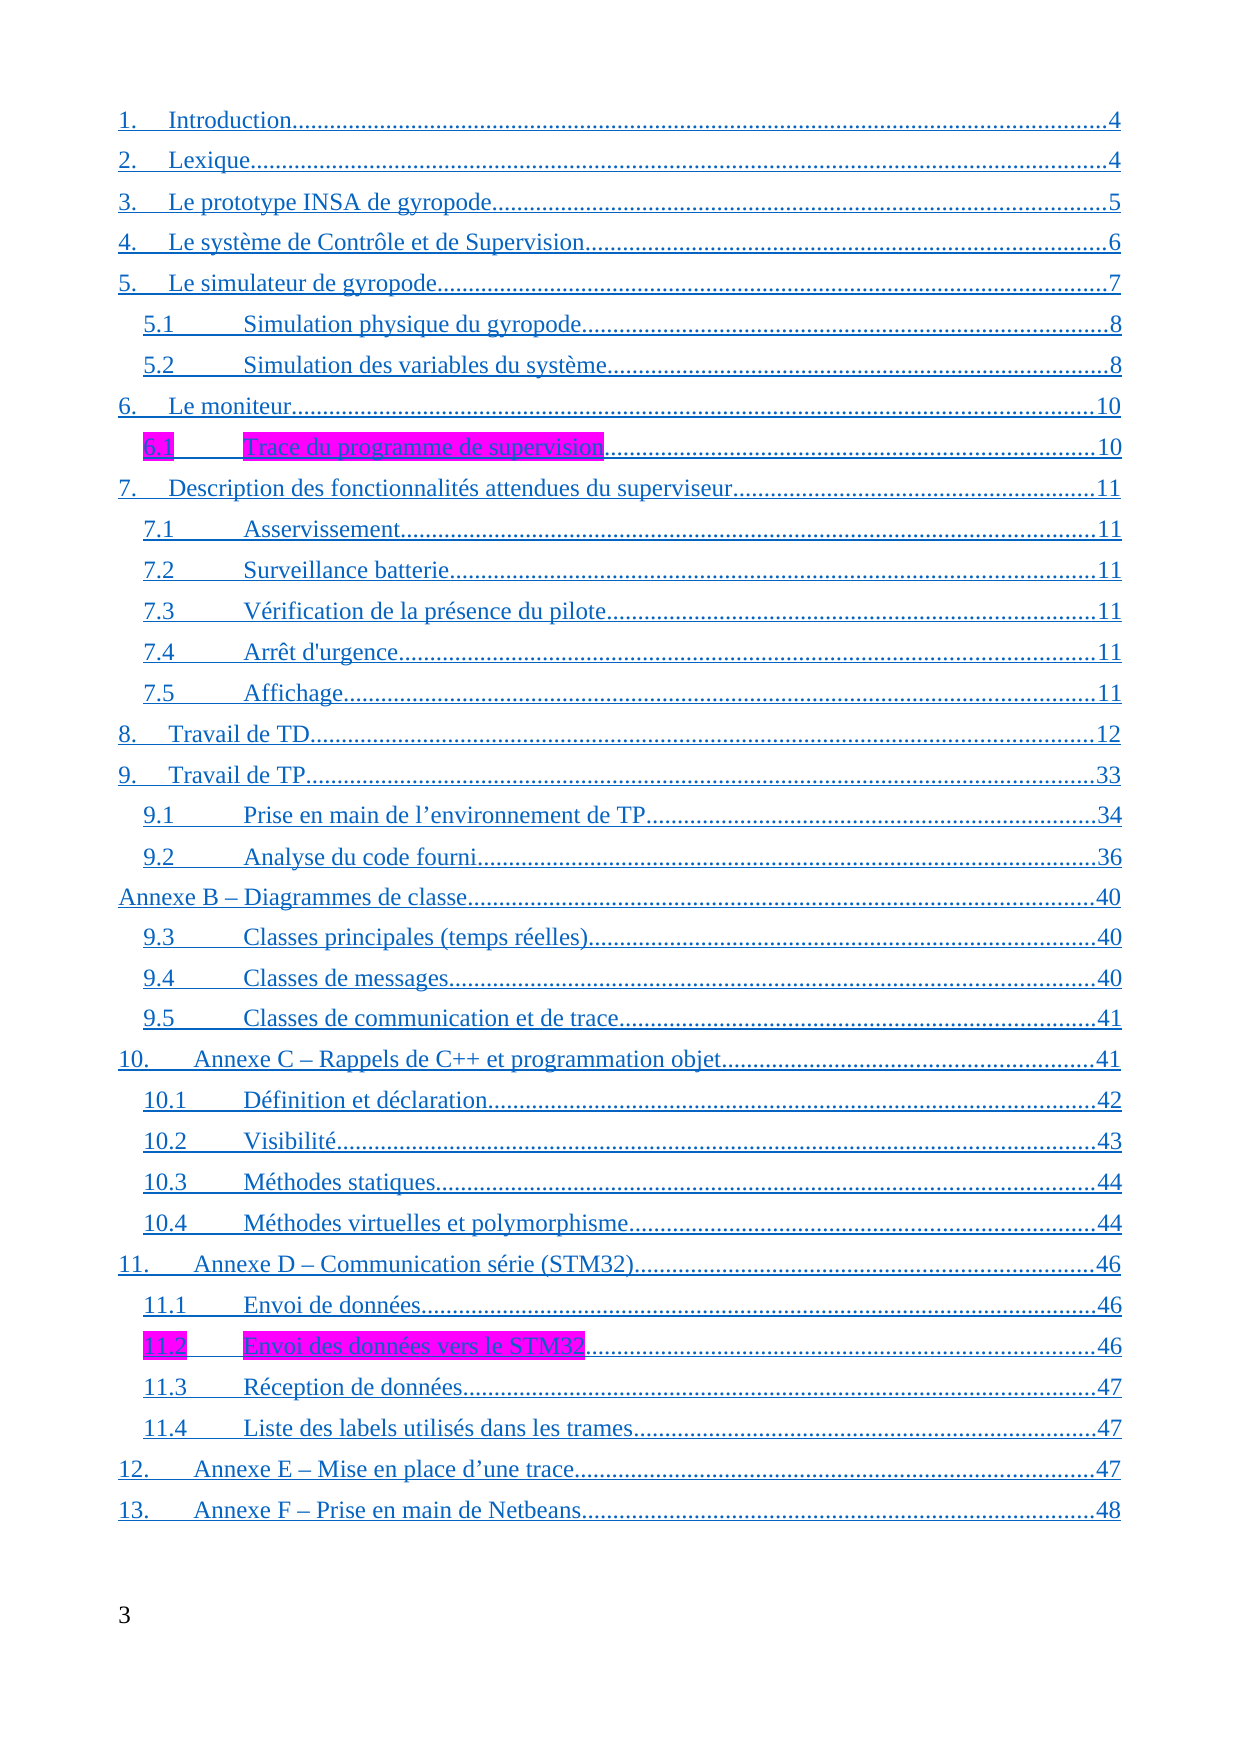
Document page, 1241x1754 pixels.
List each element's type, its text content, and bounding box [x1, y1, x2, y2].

text 8. Travail de TD 12 [118, 718, 1122, 748]
text 10.4 Méthodes virtuelles et polymorphisme 44 [143, 1207, 1122, 1233]
text 9.3 Classes principales (temps réelles) 40 [143, 921, 1122, 947]
text 11.2 Envoi des données vers le STM32 46 [143, 1330, 1122, 1356]
text Annexe B – Diagrammes de classe 40 [118, 882, 1122, 910]
text 4. Le système de Contrôle et de Supervision 6 [118, 227, 1122, 257]
text 6. Le moniteur 10 [118, 390, 1122, 421]
text 10.2 Visibilité 43 [143, 1125, 1122, 1151]
text 11.1 Envoi de données 46 [143, 1289, 1122, 1315]
text 10. Annexe C – Rappels de C++ et programmation objet 41 [118, 1043, 1122, 1074]
text 6.1 Trace du programme de supervision 10 [143, 431, 1122, 457]
text 7.1 Asservissement 11 [143, 513, 1122, 539]
text 12. Annexe E – Mise en place d’une trace 47 [118, 1453, 1122, 1483]
text 11.3 Réception de données 47 [143, 1371, 1122, 1397]
text 10.3 Méthodes statiques 44 [143, 1166, 1122, 1192]
text [143, 1398, 1122, 1402]
text 9.1 Prise en main de l’environnement de TP 34 [143, 800, 1122, 826]
text 2. Lexique 4 [118, 145, 1122, 175]
text 3. Le prototype INSA de gyropode 5 [118, 186, 1122, 216]
text 11.4 Liste des labels utilisés dans les trames 47 [143, 1412, 1122, 1438]
text 5.1 Simulation physique du gyropode 8 [143, 308, 1122, 334]
text 10.1 Définition et déclaration 42 [143, 1084, 1122, 1110]
text 5.2 Simulation des variables du système 8 [143, 349, 1122, 375]
text 9.2 Analyse du code fourni 36 [143, 841, 1122, 867]
text 5. Le simulateur de gyropode 7 [118, 267, 1122, 298]
text 11. Annexe D – Communication série (STM32) 46 [118, 1248, 1122, 1279]
text 13. Annexe F – Prise en main de Netbeans 48 [118, 1494, 1122, 1524]
text 7.3 Vérification de la présence du pilote 11 [143, 595, 1122, 621]
text [143, 1357, 1122, 1361]
text 7.4 Arrêt d'urgence 11 [143, 636, 1122, 662]
text [143, 622, 1122, 626]
text 7.2 Surveillance batterie 11 [143, 554, 1122, 580]
text 9.5 Classes de communication et de trace 41 [143, 1003, 1122, 1028]
text 7. Description des fonctionnalités attendues du superviseur 11 [118, 472, 1122, 503]
text 7.5 Affichage 11 [143, 677, 1122, 703]
text 9. Travail de TP 33 [118, 759, 1122, 789]
text 9.4 Classes de messages 40 [143, 962, 1122, 988]
text 1. Introduction 4 [118, 104, 1122, 134]
